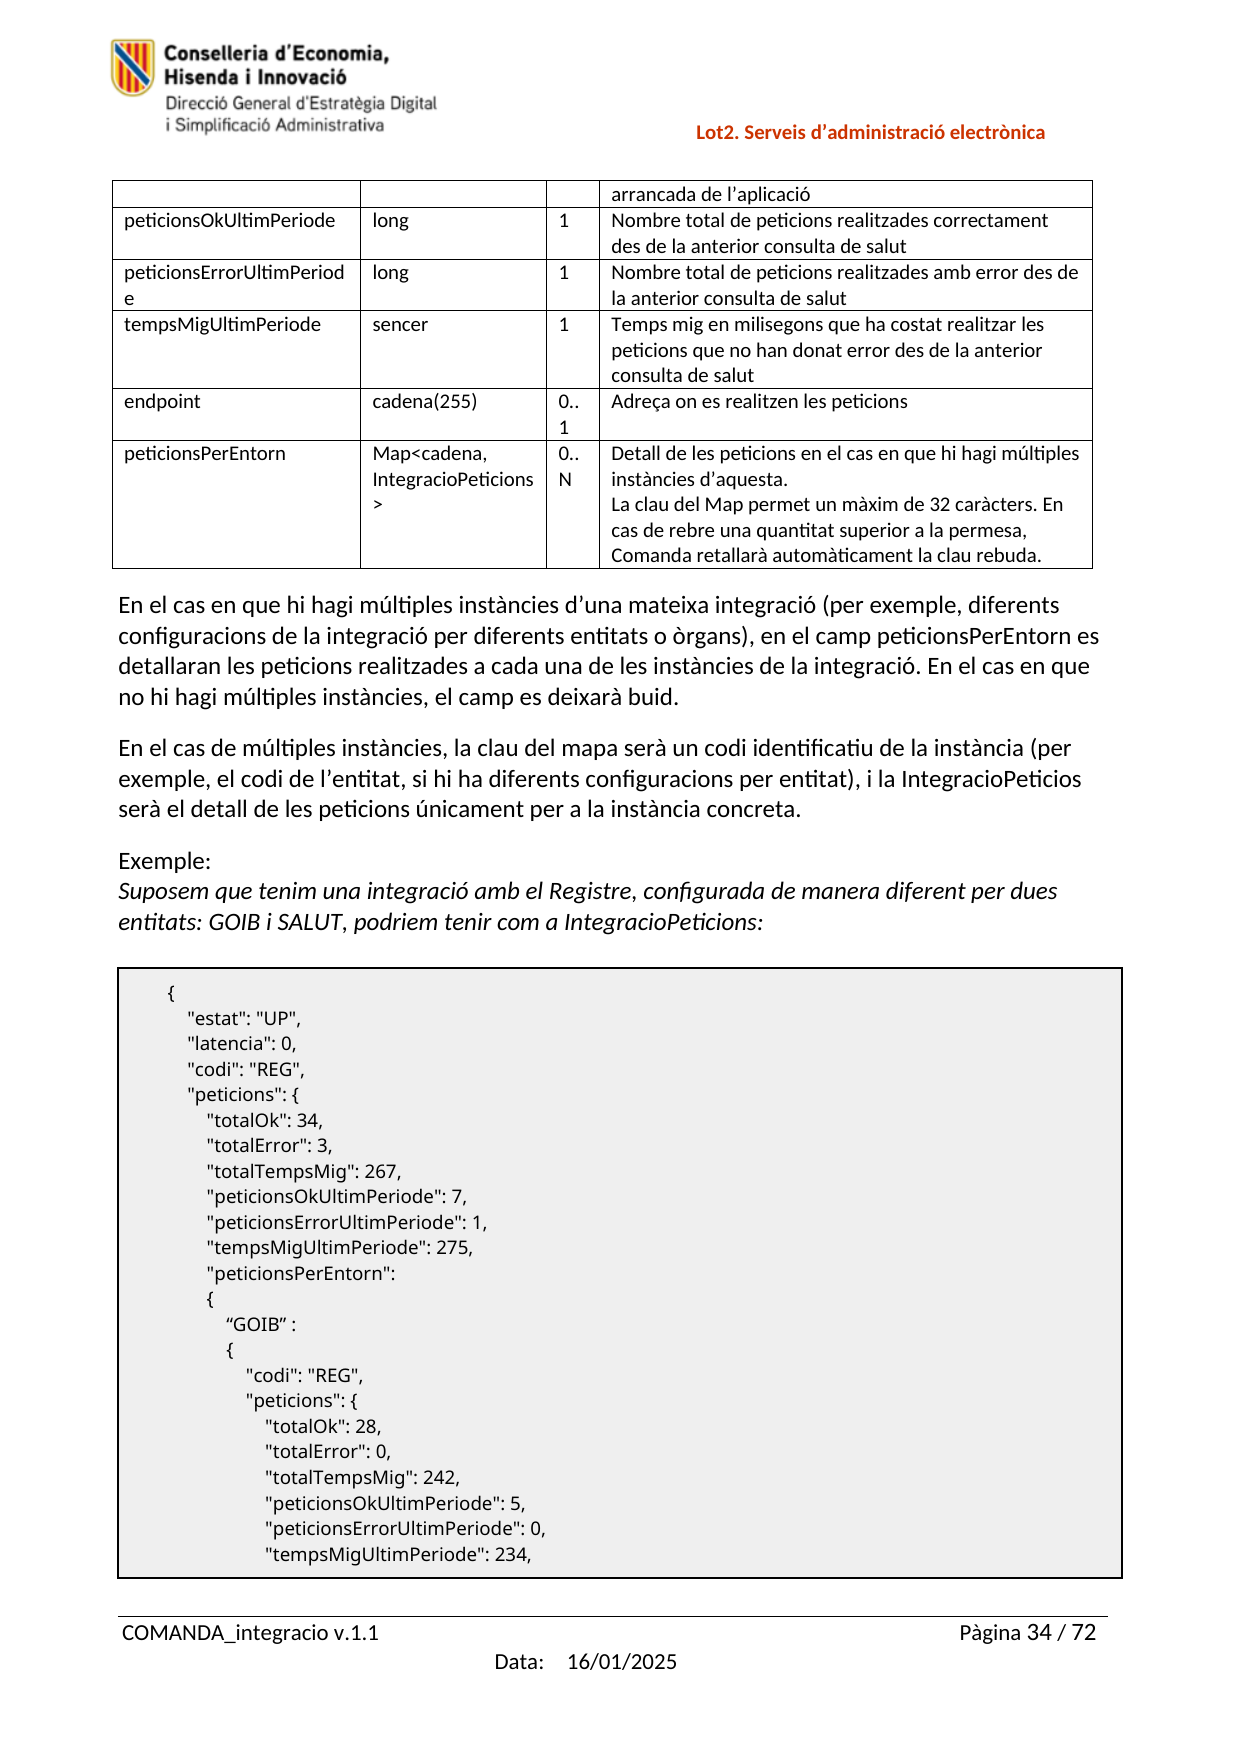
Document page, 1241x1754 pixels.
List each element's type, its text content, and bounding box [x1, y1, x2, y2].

table_cell Map<cadena, IntegracioPeticions> [361, 441, 546, 568]
table_cell tempsMigUltimPeriode [113, 311, 360, 388]
table_cell Nombre total de peticions realitzades correctament des de la anterior consulta de salut [600, 208, 1092, 258]
text En el cas en que hi hagi múltiples instàncies d’una mateixa integració (per exemple, diferents configuracions de la integració per diferents entitats o òrgans), en el camp peticionsPerEntorn es detallaran les peticions realitzades a cada una de les instàncies de la integració. En el cas en que no hi hagi múltiples instàncies, el camp es deixarà buid. [118, 589, 1122, 712]
table_cell Detall de les peticions en el cas en que hi hagi múltiples instàncies d’aquesta. La clau del Map permet un màxim de 32 caràcters. En cas de rebre una quantitat superior a la permesa, Comanda retallarà automàticament la clau rebuda. [600, 441, 1092, 568]
table_cell arrancada de l’aplicació [600, 181, 1092, 207]
table_cell long [361, 260, 546, 310]
table_cell 1 [547, 208, 599, 258]
table_cell long [361, 208, 546, 258]
table_header { "estat": "UP", "latencia": 0, "codi": "REG", "peticions": { "totalOk": 34, "totalError": 3, "totalTempsMig": 267, "peticionsOkUltimPeriode": 7, "peticionsErrorUltimPeriode": 1, "tempsMigUltimPeriode": 275, "peticionsPerEntorn": { “GOIB” : { "codi": "REG", "peticions": { "totalOk": 28, "totalError": 0, "totalTempsMig": 242, "peticionsOkUltimPeriode": 5, "peticionsErrorUltimPeriode": 0, "tempsMigUltimPeriode": 234, [119, 969, 1121, 1577]
table_cell endpoint [113, 389, 360, 439]
table_cell 1 [547, 311, 599, 388]
picture [100, 26, 467, 156]
text Exemple: Suposem que tenim una integració amb el Registre, configurada de manera diferent per dues entitats: GOIB i SALUT, podriem tenir com a IntegracioPeticions: [118, 845, 1122, 967]
table_cell Adreça on es realitzen les peticions [600, 389, 1092, 439]
table_cell 0..1 [547, 389, 599, 439]
table_cell cadena(255) [361, 389, 546, 439]
table_cell [113, 181, 360, 207]
table_cell peticionsPerEntorn [113, 441, 360, 568]
table_cell peticionsOkUltimPeriode [113, 208, 360, 258]
table_cell [547, 181, 599, 207]
table_cell 0..N [547, 441, 599, 568]
table_cell Nombre total de peticions realitzades amb error des de la anterior consulta de salut [600, 260, 1092, 310]
table_cell 1 [547, 260, 599, 310]
table_cell sencer [361, 311, 546, 388]
table_cell Temps mig en milisegons que ha costat realitzar les peticions que no han donat error des de la anterior consulta de salut [600, 311, 1092, 388]
table_cell peticionsErrorUltimPeriode [113, 260, 360, 310]
table_cell [361, 181, 546, 207]
text En el cas de múltiples instàncies, la clau del mapa serà un codi identificatiu de la instància (per exemple, el codi de l’entitat, si hi ha diferents configuracions per entitat), i la IntegracioPeticios serà el detall de les peticions únicament per a la instància concreta. [118, 732, 1122, 824]
